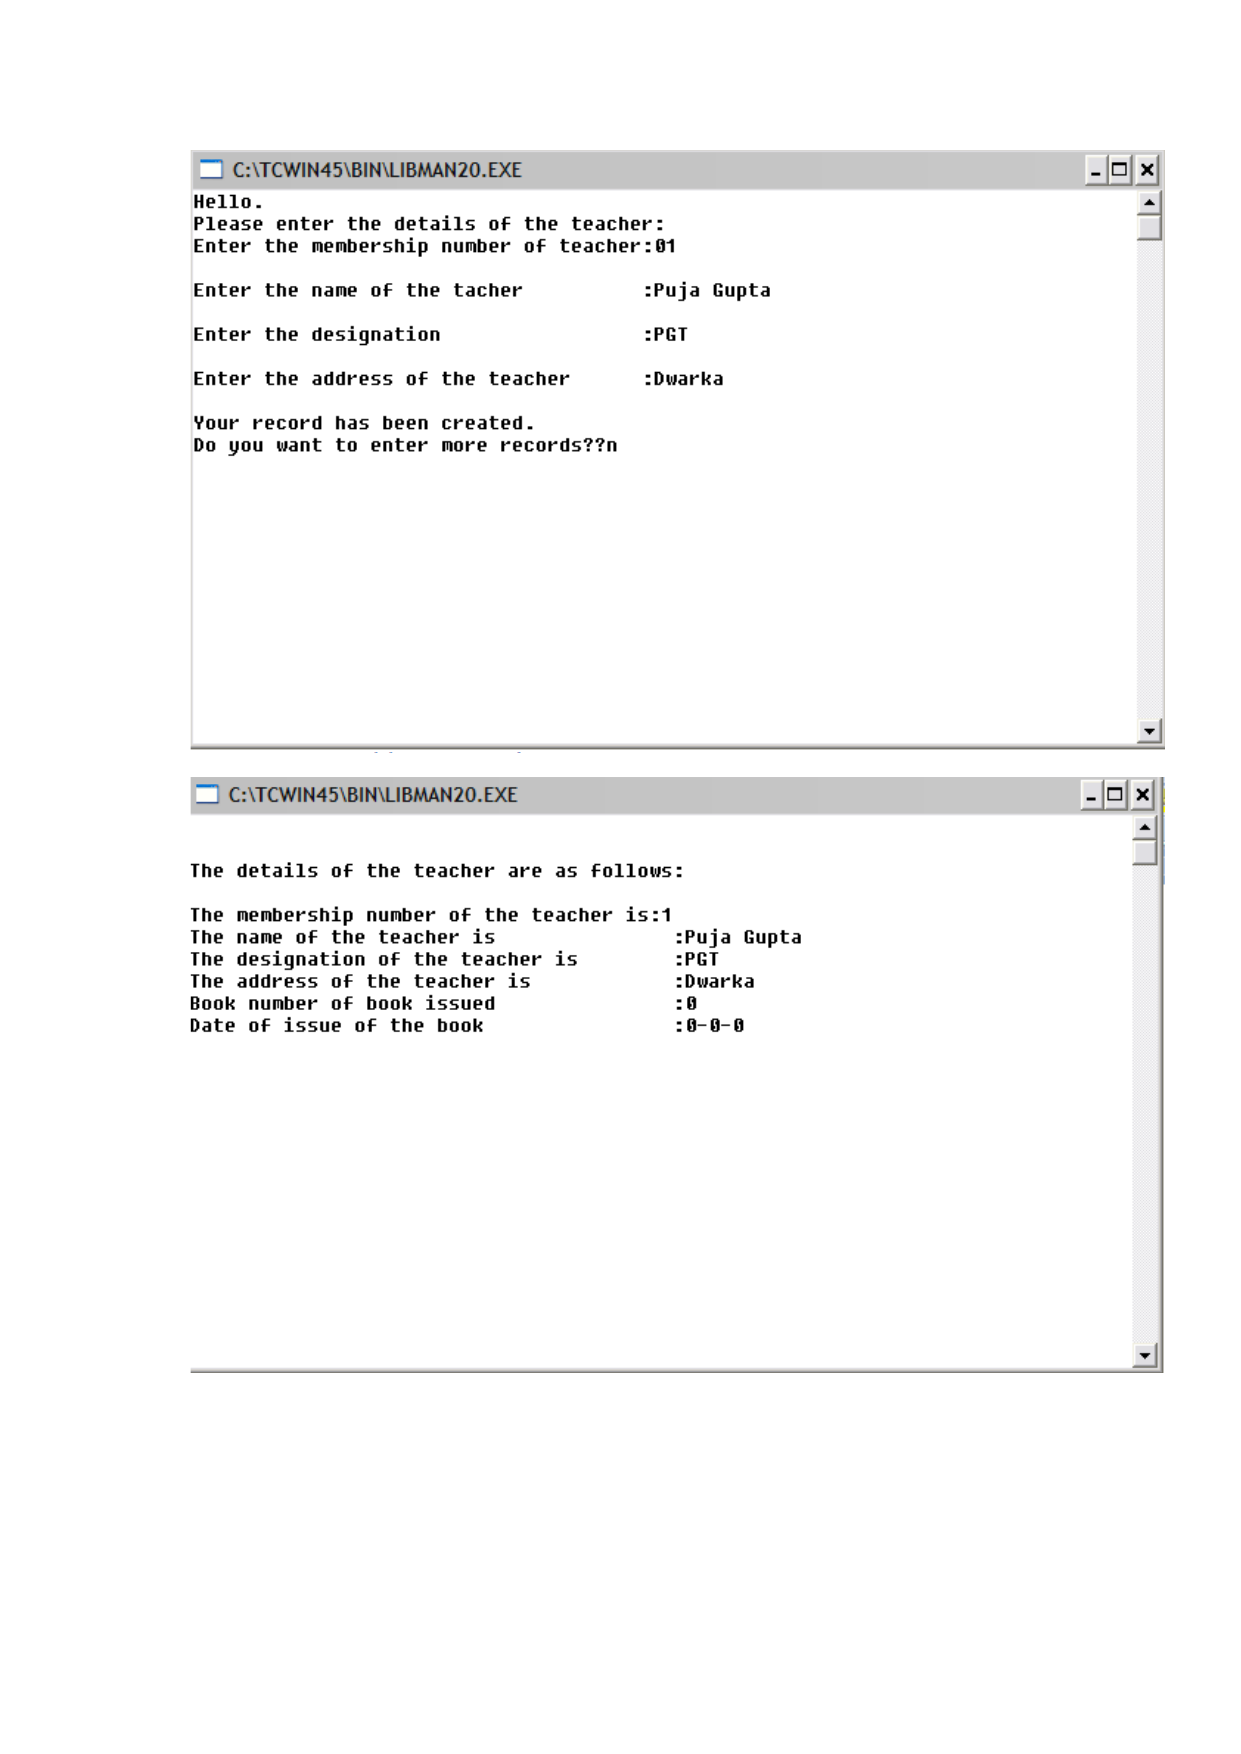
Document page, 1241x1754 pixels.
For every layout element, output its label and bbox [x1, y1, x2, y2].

picture [190, 777, 837, 1373]
picture [190, 150, 810, 753]
